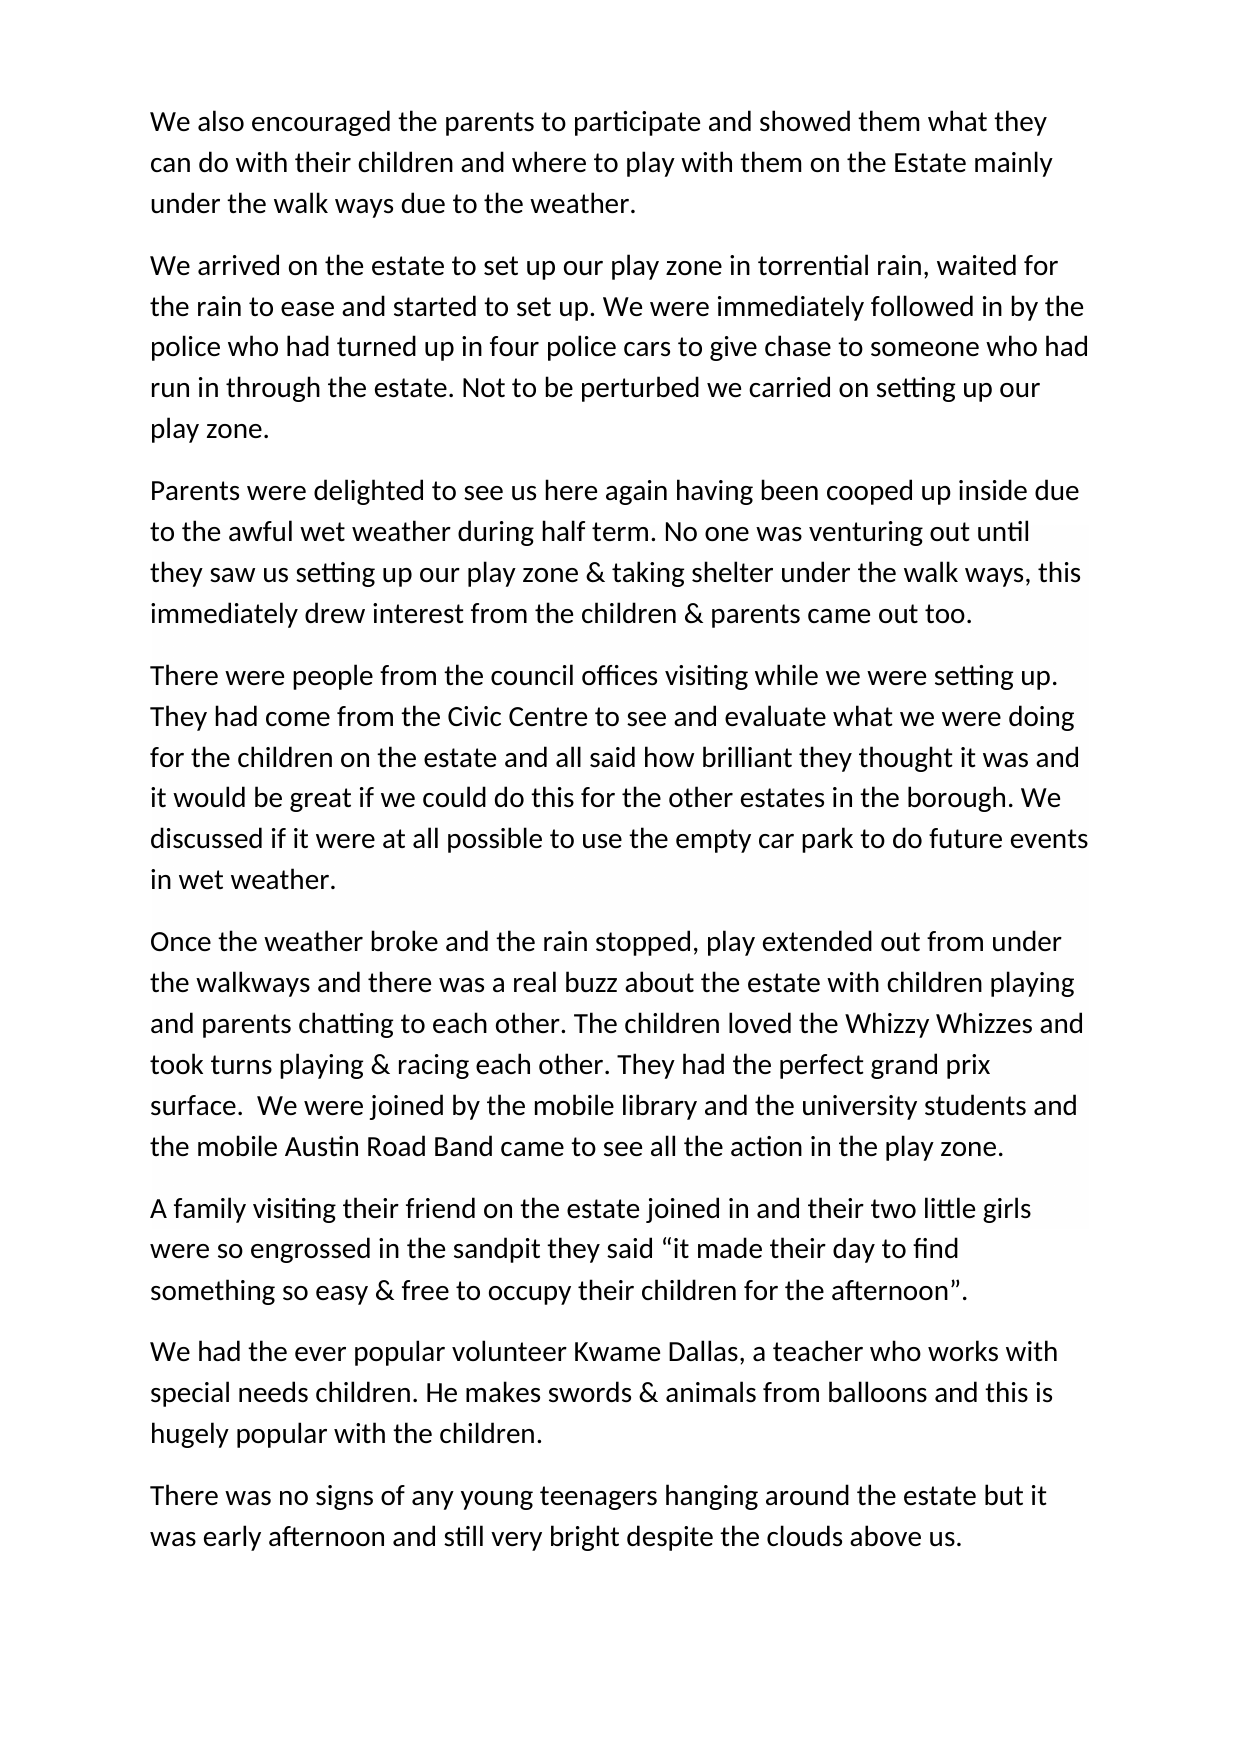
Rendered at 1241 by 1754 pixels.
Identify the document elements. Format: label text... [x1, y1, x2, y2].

text There was no signs of any young teenagers hanging around the estate but it was early afternoon and still very bright despite the clouds above us. [150, 1477, 1090, 1553]
text A family visiting their friend on the estate joined in and their two little girls were so engrossed in the sandpit they said “it made their day to find something so easy & free to occupy their children for the afternoon”. [150, 1190, 1090, 1307]
text We arrived on the estate to set up our play zone in torrential rain, waited for the rain to ease and started to set up. We were immediately followed in by the police who had turned up in four police cars to give chase to someone who had run in through the estate. Not to be perturbed we carried on setting up our play zone. [150, 247, 1090, 446]
text We had the ever popular volunteer Kwame Dallas, a teacher who works with special needs children. He makes swords & animals from balloons and this is hugely popular with the children. [150, 1333, 1090, 1451]
text We also encouraged the parents to participate and showed them what they can do with their children and where to play with them on the Estate mainly under the walk ways due to the weather. [150, 103, 1090, 221]
text Parents were delighted to see us here again having been cooped up inside due to the awful wet weather during half term. No one was venturing out until they saw us setting up our play zone & taking shelter under the walk ways, this immediately drew interest from the children & parents came out too. [150, 472, 1090, 631]
